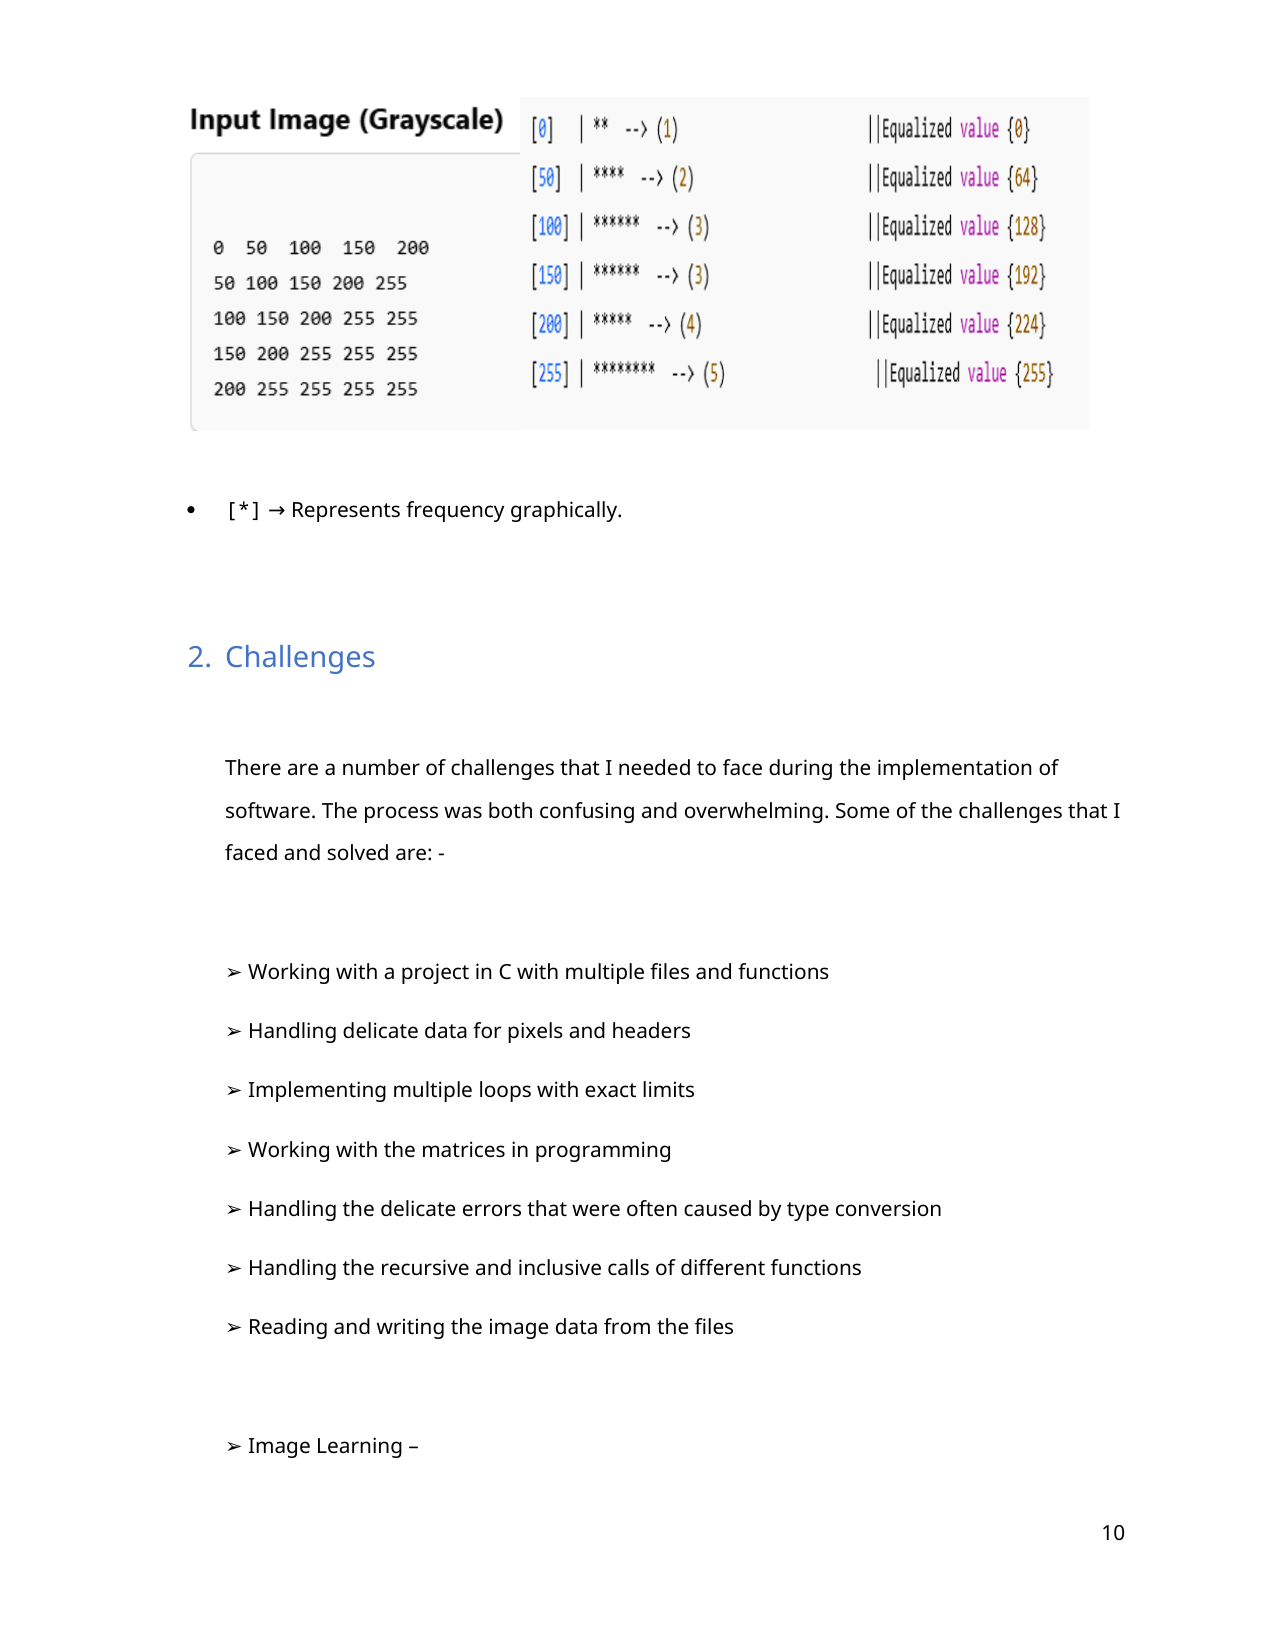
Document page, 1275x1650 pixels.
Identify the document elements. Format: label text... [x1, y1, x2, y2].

list ➢ Working with the matrices in programming [225, 1135, 1125, 1163]
list ➢ Handling delicate data for pixels and headers [225, 1016, 1125, 1044]
list Challenges [187, 636, 1125, 676]
list ➢ Image Learning – [225, 1431, 1125, 1459]
list ➢ Implementing multiple loops with exact limits [225, 1075, 1125, 1104]
list ➢ Working with a project in C with multiple files and functions [225, 957, 1125, 985]
list ➢ Handling the delicate errors that were often caused by type conversion [225, 1194, 1125, 1222]
list ➢ Reading and writing the image data from the files [225, 1312, 1125, 1341]
list [*] → Represents frequency graphically. [187, 496, 1125, 524]
list There are a number of challenges that I needed to face during the implementation of software. The process was both confusing and overwhelming. Some of the challenges that I faced and solved are: - [225, 753, 1125, 867]
list ➢ Handling the recursive and inclusive calls of different functions [225, 1253, 1125, 1282]
